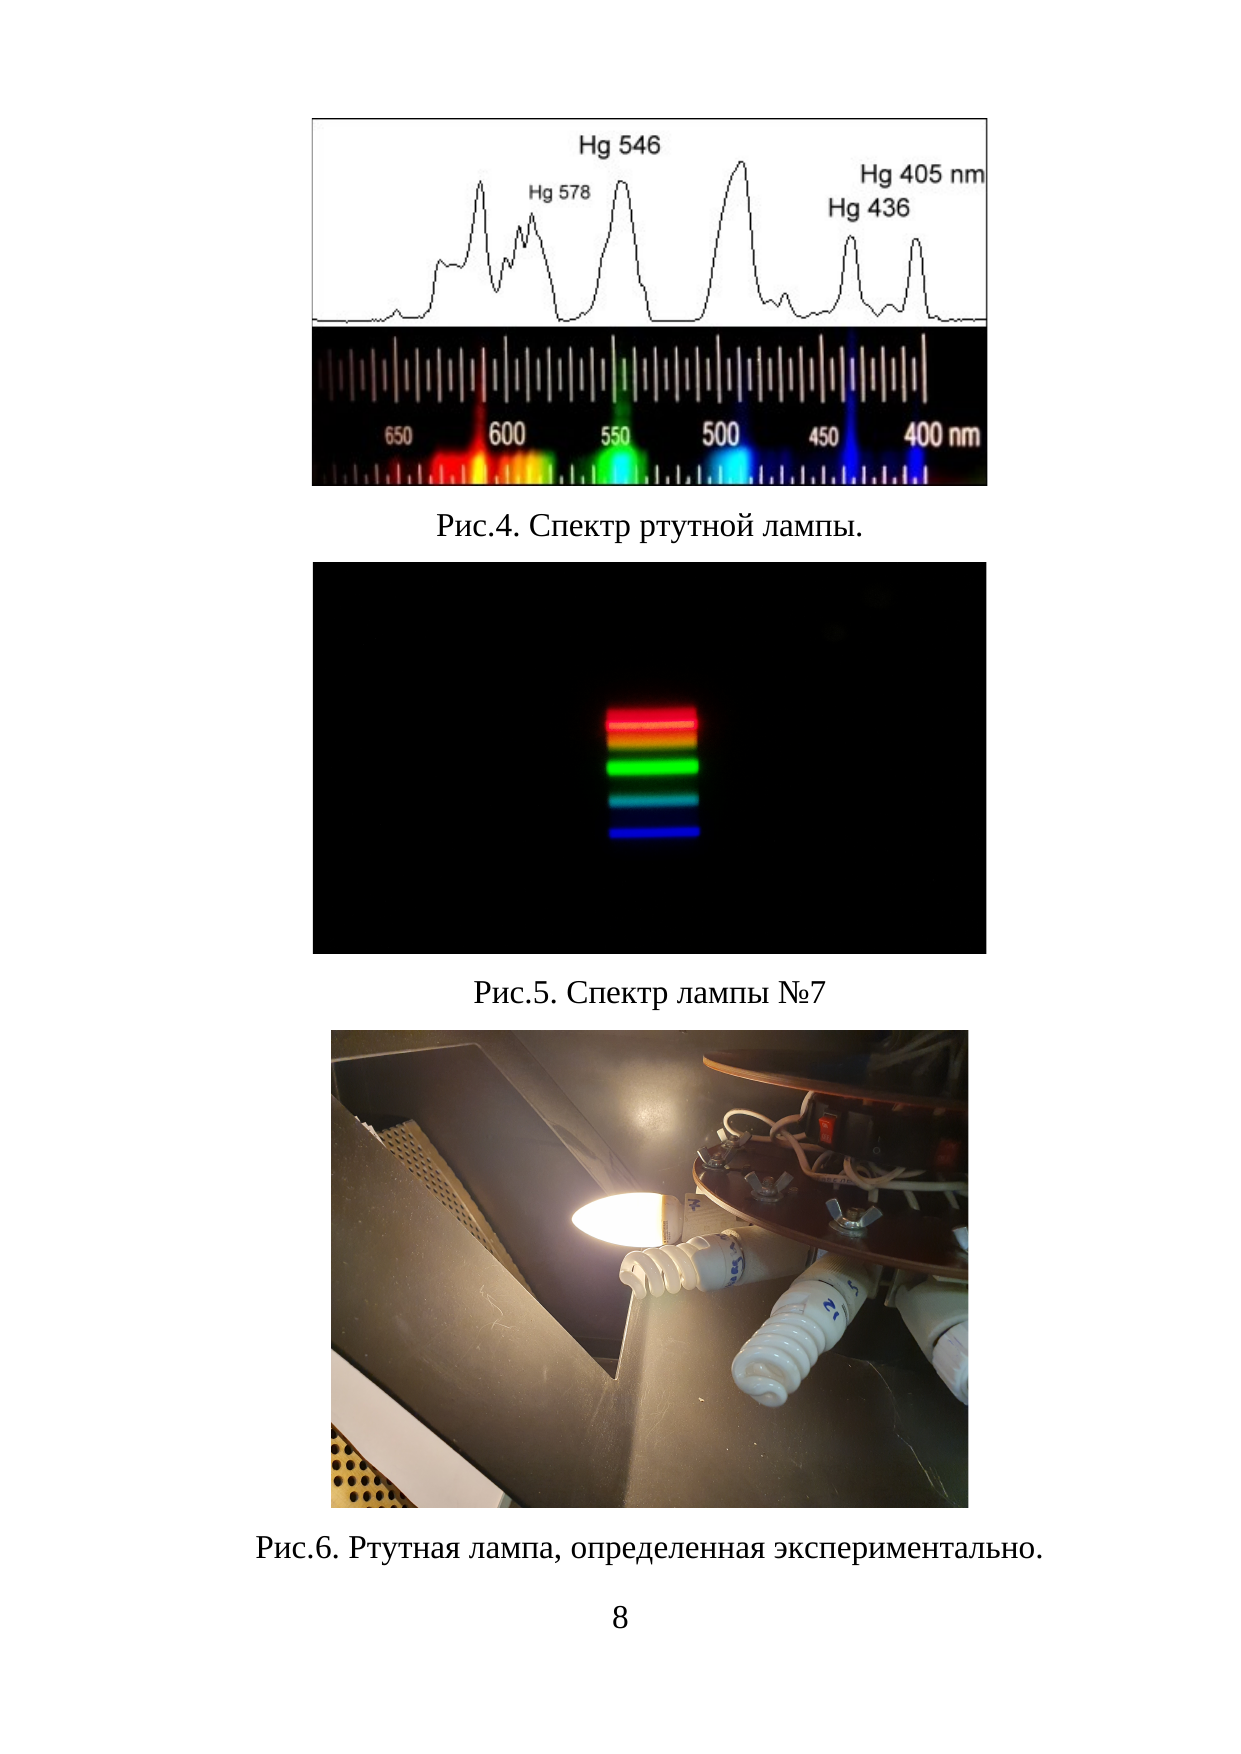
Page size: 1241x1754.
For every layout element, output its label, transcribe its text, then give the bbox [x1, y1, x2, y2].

text Рис.5. Спектр лампы №7 [118, 972, 1122, 1011]
text Рис.4. Спектр ртутной лампы. [118, 505, 1122, 543]
picture [312, 562, 987, 954]
picture [331, 1030, 969, 1508]
picture [311, 118, 988, 486]
text Рис.6. Ртутная лампа, определенная экспериментально. [118, 1527, 1122, 1565]
